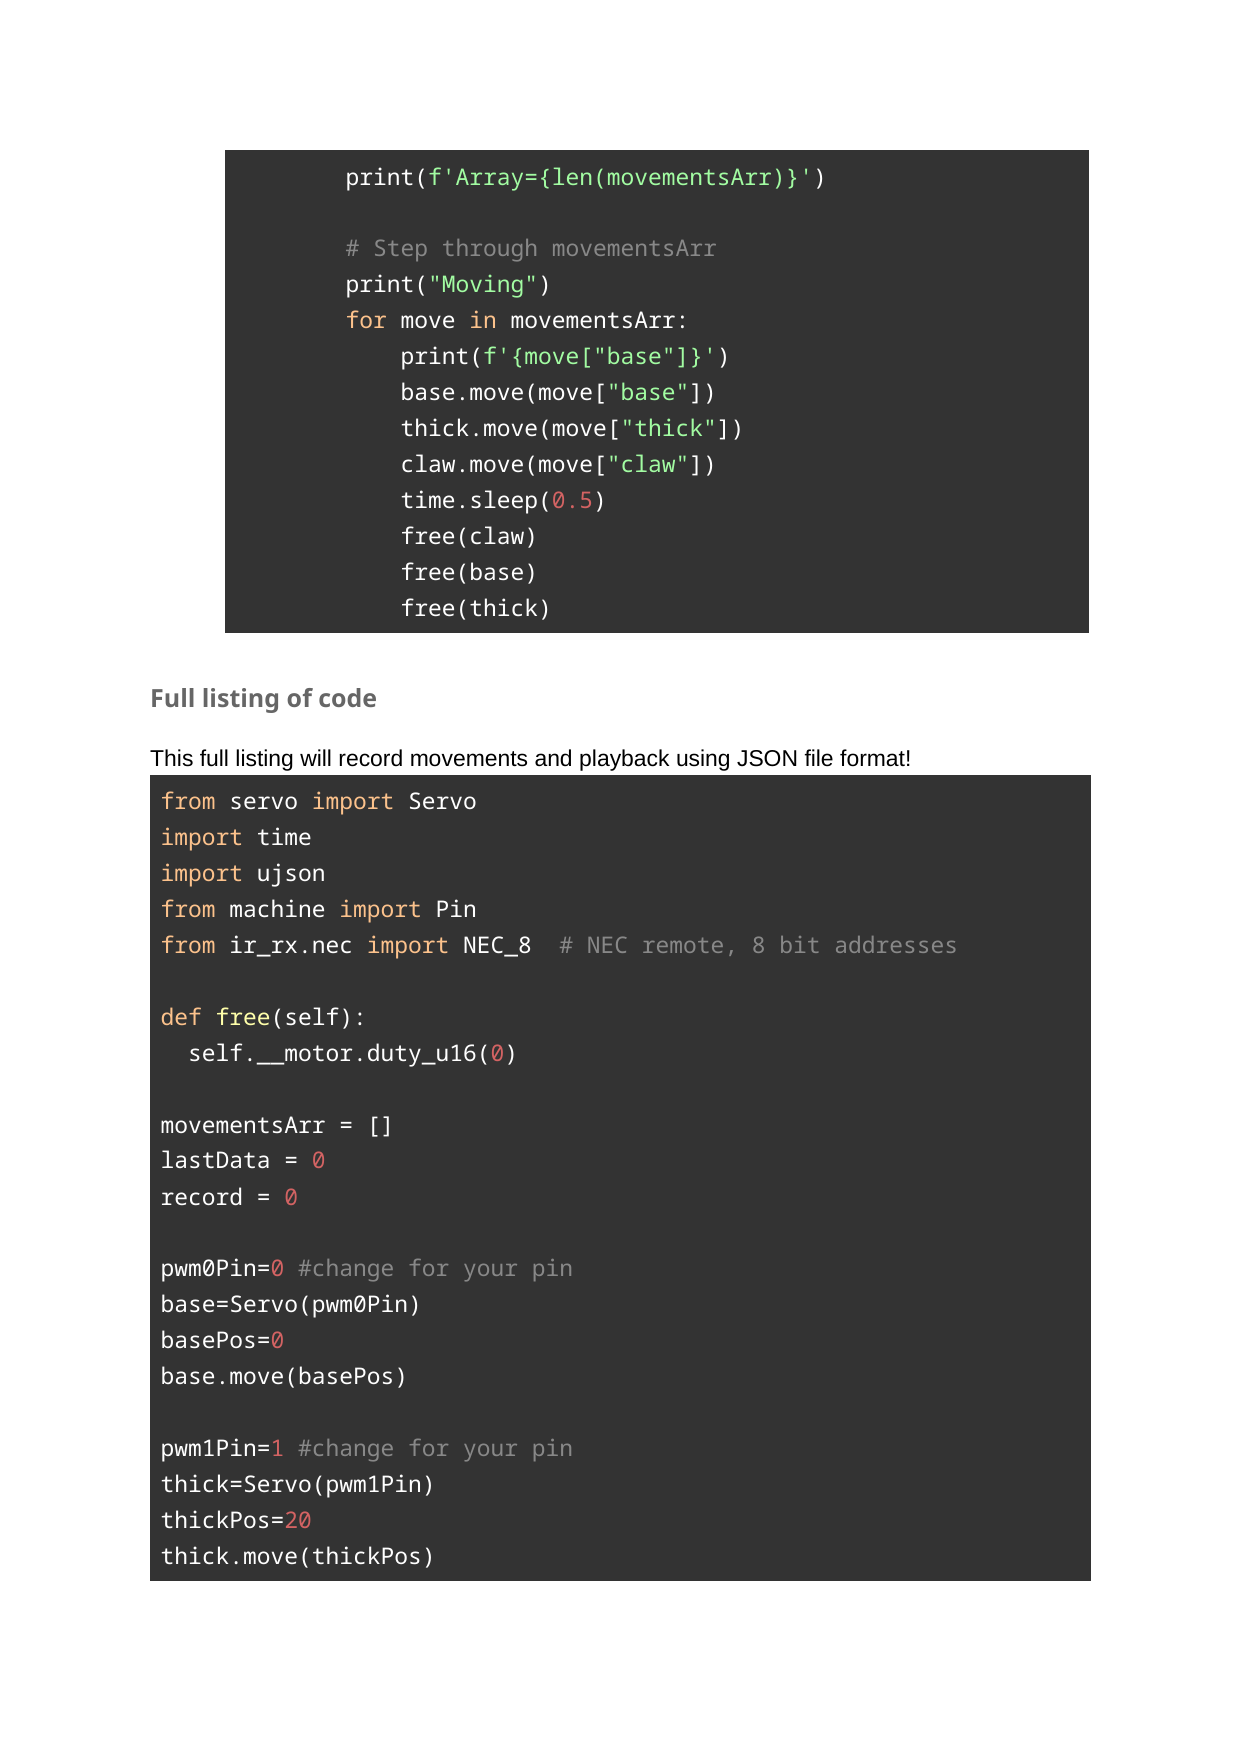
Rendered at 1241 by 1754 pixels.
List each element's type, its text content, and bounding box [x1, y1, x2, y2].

table_header from servo import Servo import time import ujson from machine import Pin from ir_rx.nec import NEC_8 # NEC remote, 8 bit addresses def free(self): self.__motor.duty_u16(0) movementsArr = [] lastData = 0 record = 0 pwm0Pin=0 #change for your pin base=Servo(pwm0Pin) basePos=0 base.move(basePos) pwm1Pin=1 #change for your pin thick=Servo(pwm1Pin) thickPos=20 thick.move(thickPos) [150, 775, 1091, 1581]
table_header print(f'Array={len(movementsArr)}') # Step through movementsArr print("Moving") for move in movementsArr: print(f'{move["base"]}') base.move(move["base"]) thick.move(move["thick"]) claw.move(move["claw"]) time.sleep(0.5) free(claw) free(base) free(thick) [225, 150, 1089, 633]
subtitle Full listing of code [150, 680, 1090, 714]
text This full listing will record movements and playback using JSON file format! [150, 744, 1090, 771]
